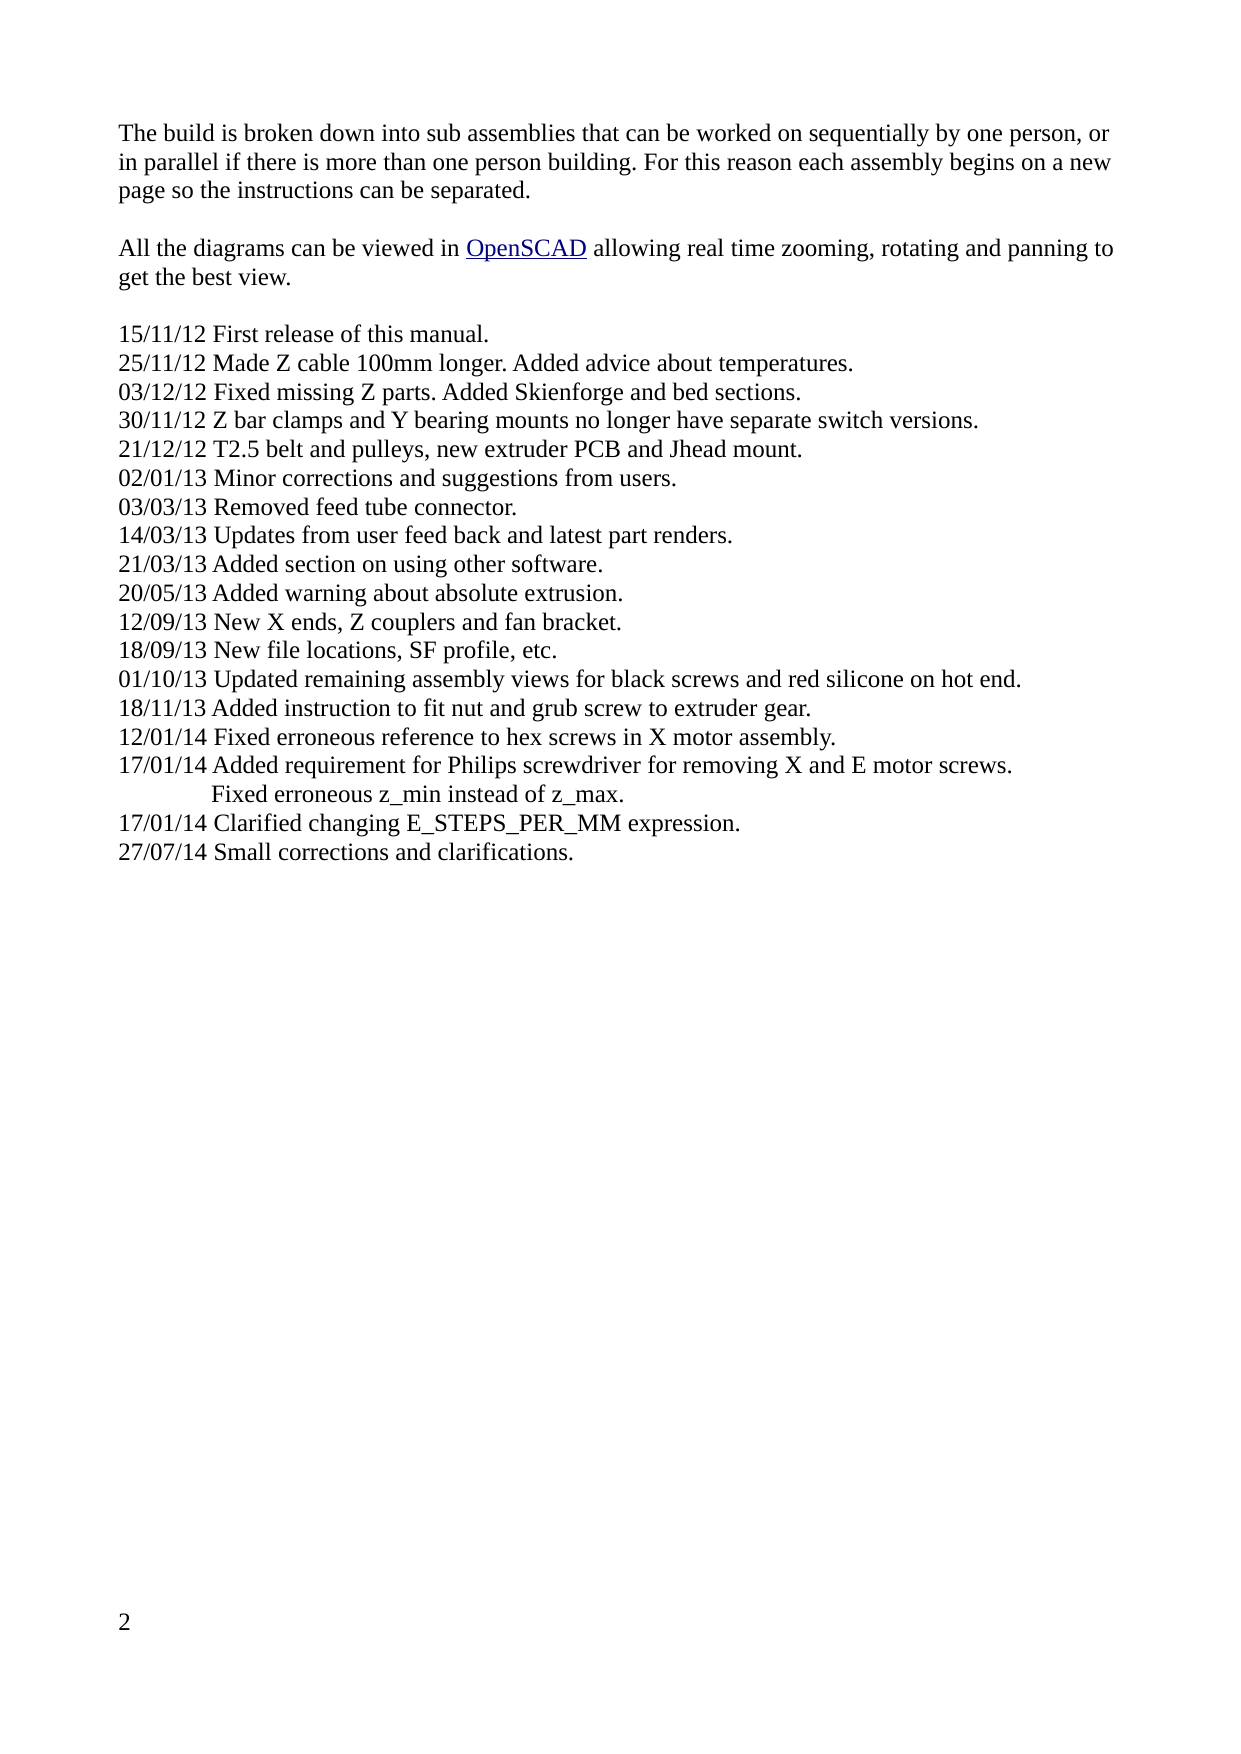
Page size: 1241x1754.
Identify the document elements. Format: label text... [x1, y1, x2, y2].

text 25/11/12 Made Z cable 100mm longer. Added advice about temperatures. [118, 348, 1122, 377]
text 12/01/14 Fixed erroneous reference to hex screws in X motor assembly. [118, 722, 1122, 751]
text Fixed erroneous z_min instead of z_max. [118, 779, 1122, 808]
text 15/11/12 First release of this manual. [118, 319, 1122, 348]
text 21/03/13 Added section on using other software. [118, 549, 1122, 578]
text 17/01/14 Clarified changing E_STEPS_PER_MM expression. [118, 808, 1122, 837]
text 17/01/14 Added requirement for Philips screwdriver for removing X and E motor screws. [118, 751, 1122, 779]
text 21/12/12 T2.5 belt and pulleys, new extruder PCB and Jhead mount. [118, 434, 1122, 463]
text 12/09/13 New X ends, Z couplers and fan bracket. [118, 607, 1122, 636]
text 30/11/12 Z bar clamps and Y bearing mounts no longer have separate switch versions. [118, 406, 1122, 434]
text The build is broken down into sub assemblies that can be worked on sequentially by one person, or in parallel if there is more than one person building. For this reason each assembly begins on a new page so the instructions can be separated. [118, 118, 1122, 204]
text 20/05/13 Added warning about absolute extrusion. [118, 578, 1122, 607]
text All the diagrams can be viewed in OpenSCAD allowing real time zooming, rotating and panning to get the best view. [118, 233, 1122, 291]
text 01/10/13 Updated remaining assembly views for black screws and red silicone on hot end. [118, 664, 1122, 693]
text 03/12/12 Fixed missing Z parts. Added Skienforge and bed sections. [118, 377, 1122, 406]
text 27/07/14 Small corrections and clarifications. [118, 837, 1122, 866]
text 18/09/13 New file locations, SF profile, etc. [118, 636, 1122, 664]
text 02/01/13 Minor corrections and suggestions from users. [118, 463, 1122, 492]
text 14/03/13 Updates from user feed back and latest part renders. [118, 521, 1122, 549]
text 03/03/13 Removed feed tube connector. [118, 492, 1122, 521]
text 18/11/13 Added instruction to fit nut and grub screw to extruder gear. [118, 693, 1122, 722]
